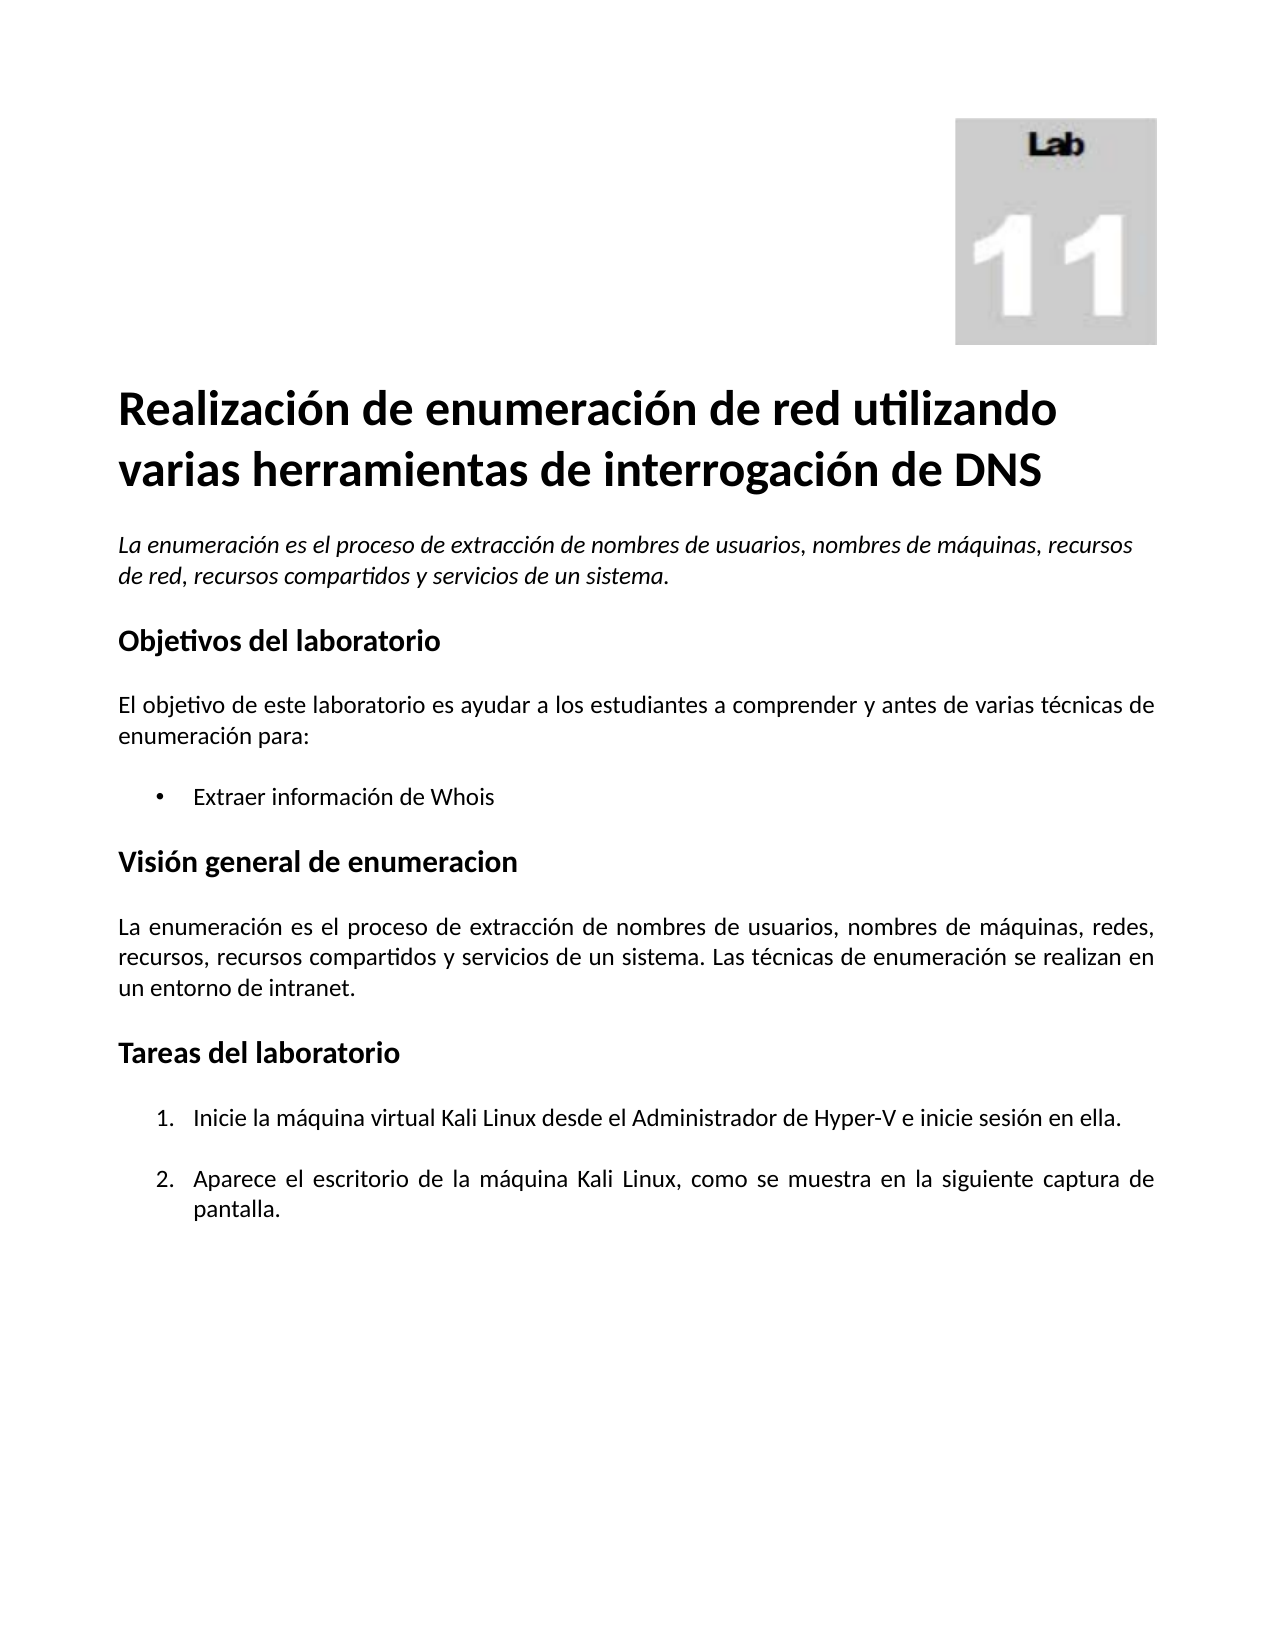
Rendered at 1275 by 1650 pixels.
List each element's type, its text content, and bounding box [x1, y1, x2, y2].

text Objetivos del laboratorio [118, 621, 1157, 659]
text La enumeración es el proceso de extracción de nombres de usuarios, nombres de máquinas, recursos de red, recursos compartidos y servicios de un sistema. [118, 529, 1157, 591]
text La enumeración es el proceso de extracción de nombres de usuarios, nombres de máquinas, redes, recursos, recursos compartidos y servicios de un sistema. Las técnicas de enumeración se realizan en un entorno de intranet. [118, 911, 1157, 1002]
list Inicie la máquina virtual Kali Linux desde el Administrador de Hyper-V e inicie sesión en ella. [156, 1102, 1157, 1132]
list Aparece el escritorio de la máquina Kali Linux, como se muestra en la siguiente captura de pantalla. [156, 1163, 1157, 1224]
text Visión general de enumeracion [118, 842, 1157, 880]
text El objetivo de este laboratorio es ayudar a los estudiantes a comprender y antes de varias técnicas de enumeración para: [118, 690, 1157, 751]
text Tareas del laboratorio [118, 1033, 1157, 1071]
text Realización de enumeración de red utilizando varias herramientas de interrogación de DNS [118, 377, 1157, 499]
picture [955, 118, 1157, 345]
list Extraer información de Whois [156, 781, 1157, 812]
